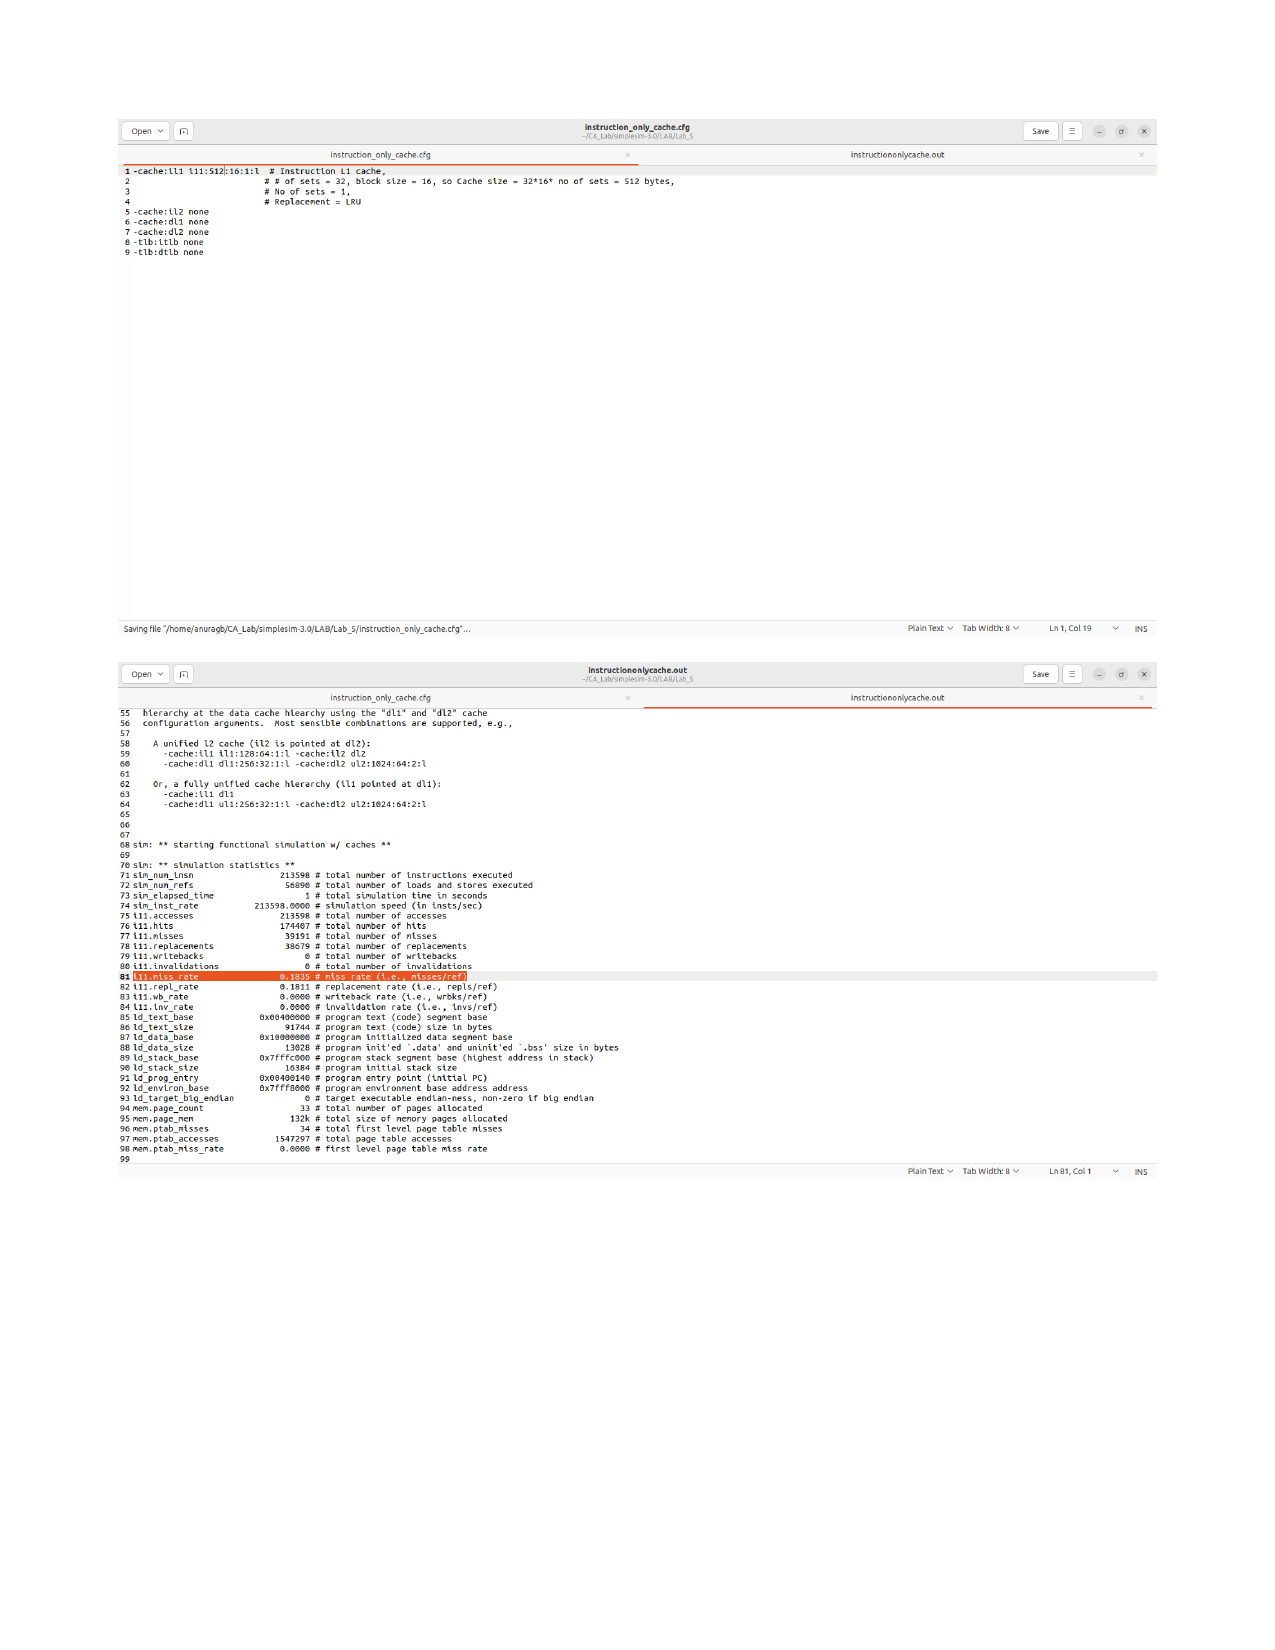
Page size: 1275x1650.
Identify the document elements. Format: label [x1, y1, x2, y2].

picture [118, 118, 1157, 636]
picture [118, 661, 1157, 1179]
